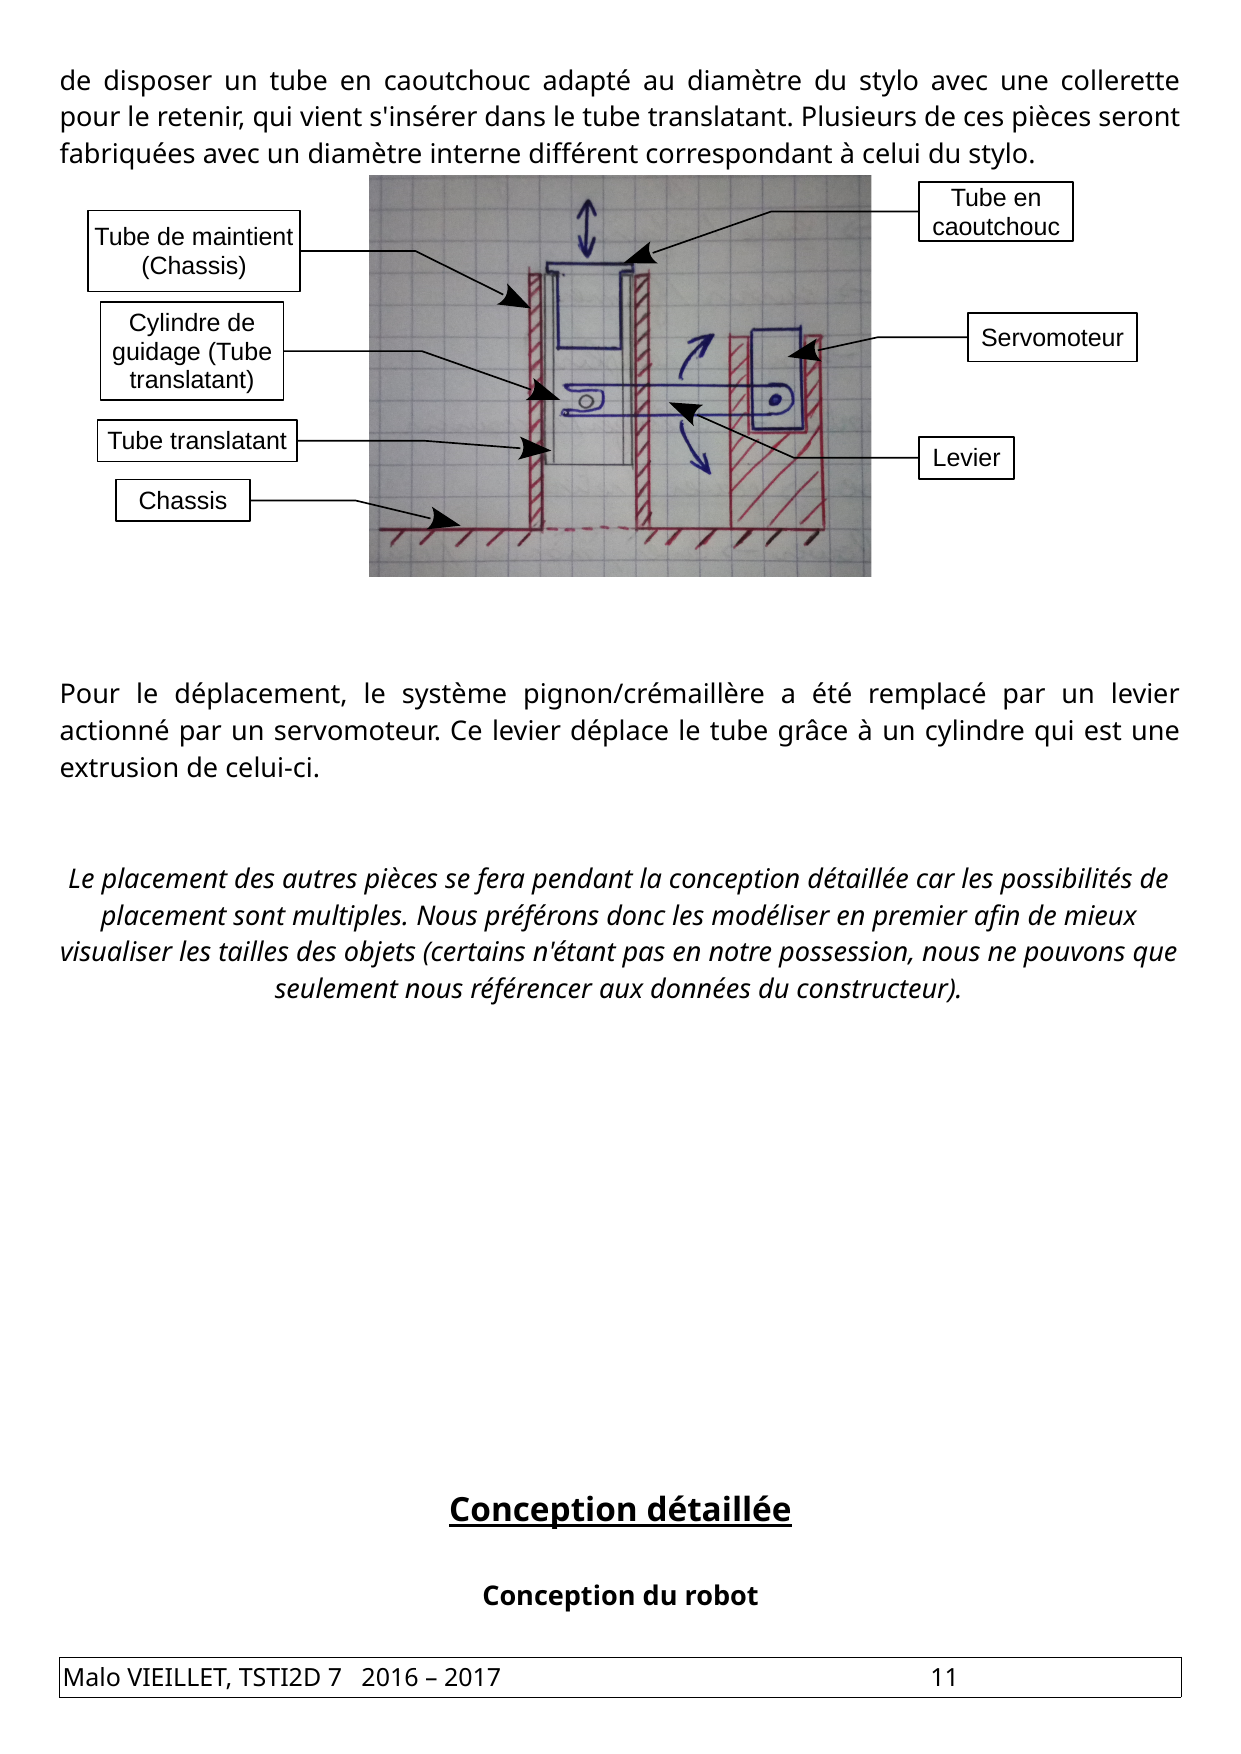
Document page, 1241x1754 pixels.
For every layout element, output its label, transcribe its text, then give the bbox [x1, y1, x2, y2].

text Le placement des autres pièces se fera pendant la conception détaillée car les possibilités de placement sont multiples. Nous préférons donc les modéliser en premier afin de mieux visualiser les tailles des objets (certains n'étant pas en notre possession, nous ne pouvons que seulement nous référencer aux données du constructeur). [59, 859, 1181, 1007]
picture [369, 260, 872, 355]
text de disposer un tube en caoutchouc adapté au diamètre du stylo avec une collerette pour le retenir, qui vient s'insérer dans le tube translatant. Plusieurs de ces pièces seront fabriquées avec un diamètre interne différent correspondant à celui du stylo. [59, 61, 1181, 172]
text Pour le déplacement, le système pignon/crémaillère a été remplacé par un levier actionné par un servomoteur. Ce levier déplace le tube grâce à un cylindre qui est une extrusion de celui-ci. [59, 675, 1181, 785]
text Conception détaillée [59, 1486, 1181, 1531]
text Conception du robot [59, 1577, 1181, 1614]
